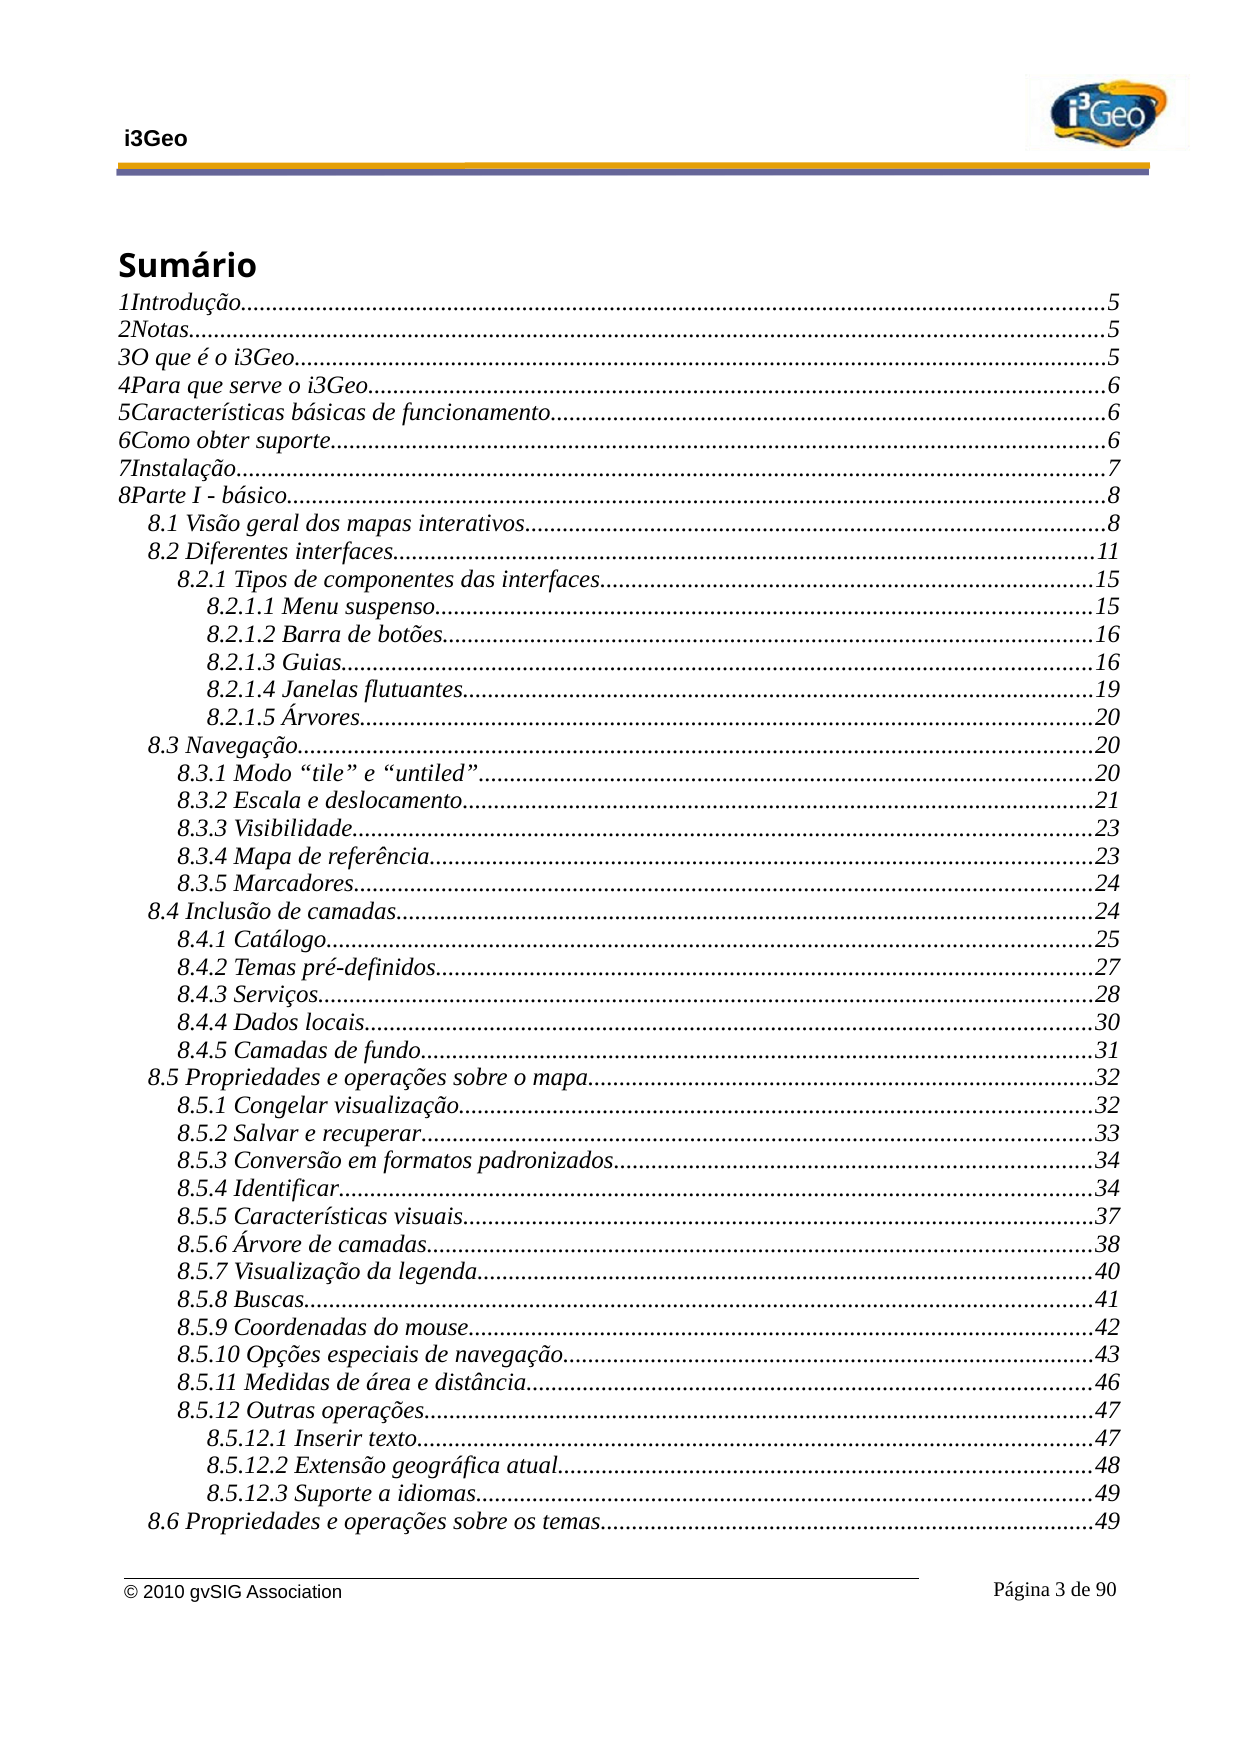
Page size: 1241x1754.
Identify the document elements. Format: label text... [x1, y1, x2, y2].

text 8.5.7 Visualização da legenda 40 [177, 1257, 1122, 1285]
text 1Introdução 5 [118, 288, 1122, 315]
text 8.5.10 Opções especiais de navegação 43 [177, 1341, 1122, 1368]
text 8.1 Visão geral dos mapas interativos 8 [148, 509, 1122, 537]
text 8.2.1.4 Janelas flutuantes 19 [207, 676, 1122, 703]
text 8.5.5 Características visuais 37 [177, 1202, 1122, 1230]
text 7Instalação 7 [118, 454, 1122, 482]
text 8.2.1 Tipos de componentes das interfaces 15 [177, 565, 1122, 592]
text 8.3.4 Mapa de referência 23 [177, 842, 1122, 869]
text 8.5.12.3 Suporte a idiomas 49 [207, 1479, 1122, 1507]
text 8.4.4 Dados locais 30 [177, 1008, 1122, 1036]
text 8.2.1.5 Árvores 20 [207, 703, 1122, 731]
text 8.5.1 Congelar visualização 32 [177, 1091, 1122, 1119]
text 8.5.12.2 Extensão geográfica atual 48 [207, 1451, 1122, 1479]
text 8.4.5 Camadas de fundo 31 [177, 1036, 1122, 1063]
text 8.2.1.1 Menu suspenso 15 [207, 592, 1122, 620]
text 8.5.12.1 Inserir texto 47 [207, 1424, 1122, 1451]
text 8.4.3 Serviços 28 [177, 980, 1122, 1008]
text 8.5 Propriedades e operações sobre o mapa 32 [148, 1063, 1122, 1091]
text 8.5.4 Identificar 34 [177, 1174, 1122, 1202]
text 8.3.1 Modo “tile” e “untiled” 20 [177, 759, 1122, 786]
text 2Notas 5 [118, 315, 1122, 343]
text 8.5.3 Conversão em formatos padronizados 34 [177, 1147, 1122, 1174]
text 8.4 Inclusão de camadas 24 [148, 897, 1122, 925]
text 8.2.1.3 Guias 16 [207, 648, 1122, 676]
text 8.2.1.2 Barra de botões 16 [207, 620, 1122, 648]
text 8.3 Navegação 20 [148, 731, 1122, 759]
text 8.5.6 Árvore de camadas 38 [177, 1230, 1122, 1257]
picture [1025, 74, 1191, 151]
text 3O que é o i3Geo 5 [118, 343, 1122, 371]
text 8Parte I - básico 8 [118, 482, 1122, 509]
text 8.6 Propriedades e operações sobre os temas 49 [148, 1507, 1122, 1534]
text 8.3.3 Visibilidade 23 [177, 814, 1122, 842]
text 8.5.2 Salvar e recuperar 33 [177, 1119, 1122, 1147]
text 8.2 Diferentes interfaces 11 [148, 537, 1122, 565]
text 8.5.11 Medidas de área e distância 46 [177, 1368, 1122, 1396]
text 8.3.2 Escala e deslocamento 21 [177, 786, 1122, 814]
text 6Como obter suporte 6 [118, 426, 1122, 454]
text 4Para que serve o i3Geo 6 [118, 371, 1122, 398]
text 8.4.2 Temas pré-definidos 27 [177, 953, 1122, 980]
text 8.5.8 Buscas 41 [177, 1285, 1122, 1313]
text 8.4.1 Catálogo 25 [177, 925, 1122, 953]
text 8.5.9 Coordenadas do mouse 42 [177, 1313, 1122, 1341]
subtitle Sumário [118, 242, 1122, 288]
text 8.5.12 Outras operações 47 [177, 1396, 1122, 1424]
text 5Características básicas de funcionamento 6 [118, 398, 1122, 426]
text 8.3.5 Marcadores 24 [177, 869, 1122, 897]
